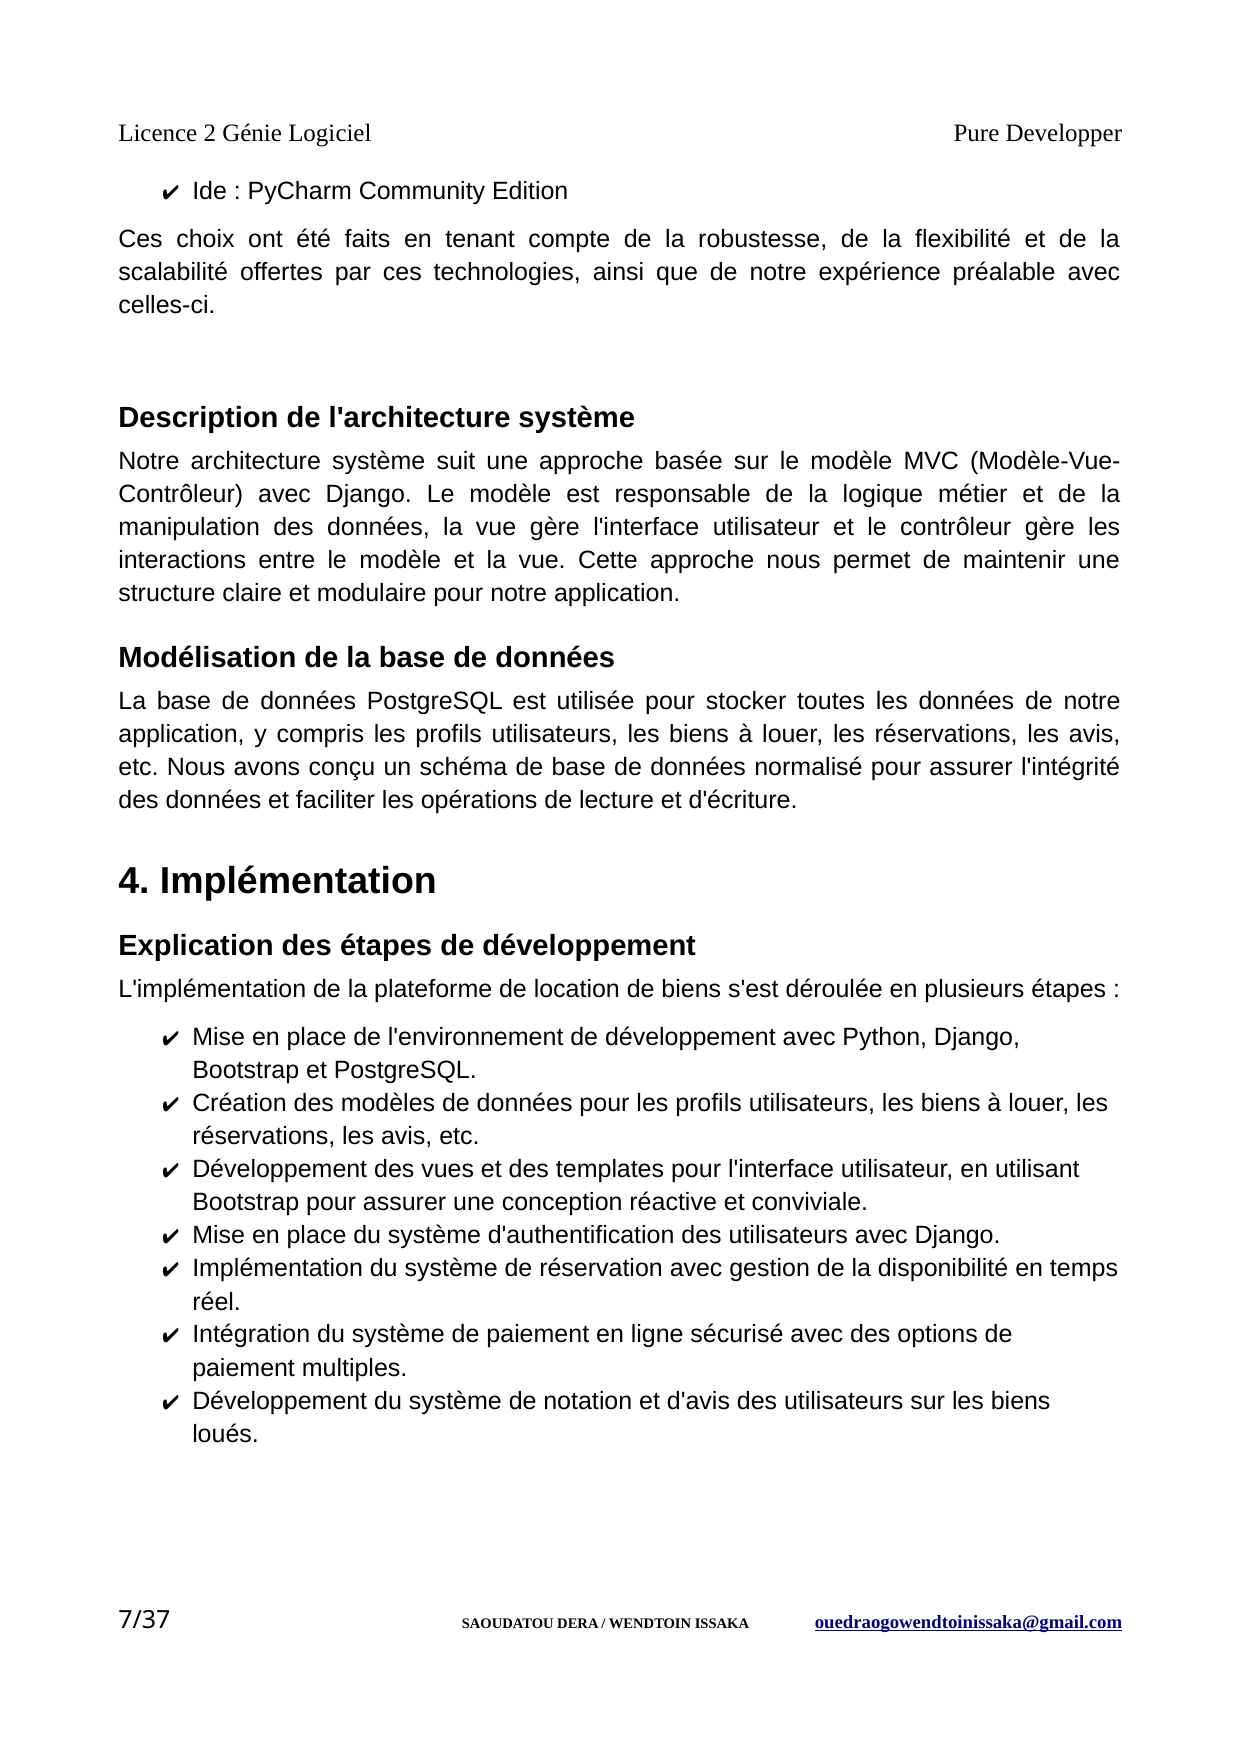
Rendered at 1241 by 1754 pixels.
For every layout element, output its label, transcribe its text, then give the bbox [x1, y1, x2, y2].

list Intégration du système de paiement en ligne sécurisé avec des options de paiement multiples. [162, 1319, 1122, 1381]
subtitle Modélisation de la base de données [118, 640, 1122, 674]
subtitle Explication des étapes de développement [118, 928, 1122, 962]
text Notre architecture système suit une approche basée sur le modèle MVC (Modèle-Vue-Contrôleur) avec Django. Le modèle est responsable de la logique métier et de la manipulation des données, la vue gère l'interface utilisateur et le contrôleur gère les interactions entre le modèle et la vue. Cette approche nous permet de maintenir une structure claire et modulaire pour notre application. [118, 446, 1122, 607]
text L'implémentation de la plateforme de location de biens s'est déroulée en plusieurs étapes : [118, 974, 1122, 1003]
list Création des modèles de données pour les profils utilisateurs, les biens à louer, les réservations, les avis, etc. [162, 1088, 1122, 1150]
list Développement du système de notation et d'avis des utilisateurs sur les biens loués. [162, 1386, 1122, 1447]
list Ide : PyCharm Community Edition [162, 176, 1122, 205]
list Implémentation du système de réservation avec gestion de la disponibilité en temps réel. [162, 1253, 1122, 1315]
list Mise en place du système d'authentification des utilisateurs avec Django. [162, 1220, 1122, 1249]
subtitle 4. Implémentation [118, 858, 1122, 901]
subtitle Description de l'architecture système [118, 400, 1122, 433]
text La base de données PostgreSQL est utilisée pour stocker toutes les données de notre application, y compris les profils utilisateurs, les biens à louer, les réservations, les avis, etc. Nous avons conçu un schéma de base de données normalisé pour assurer l'intégrité des données et faciliter les opérations de lecture et d'écriture. [118, 686, 1122, 814]
text Ces choix ont été faits en tenant compte de la robustesse, de la flexibilité et de la scalabilité offertes par ces technologies, ainsi que de notre expérience préalable avec celles-ci. [118, 224, 1122, 319]
list Développement des vues et des templates pour l'interface utilisateur, en utilisant Bootstrap pour assurer une conception réactive et conviviale. [162, 1154, 1122, 1216]
list Mise en place de l'environnement de développement avec Python, Django, Bootstrap et PostgreSQL. [162, 1022, 1122, 1084]
